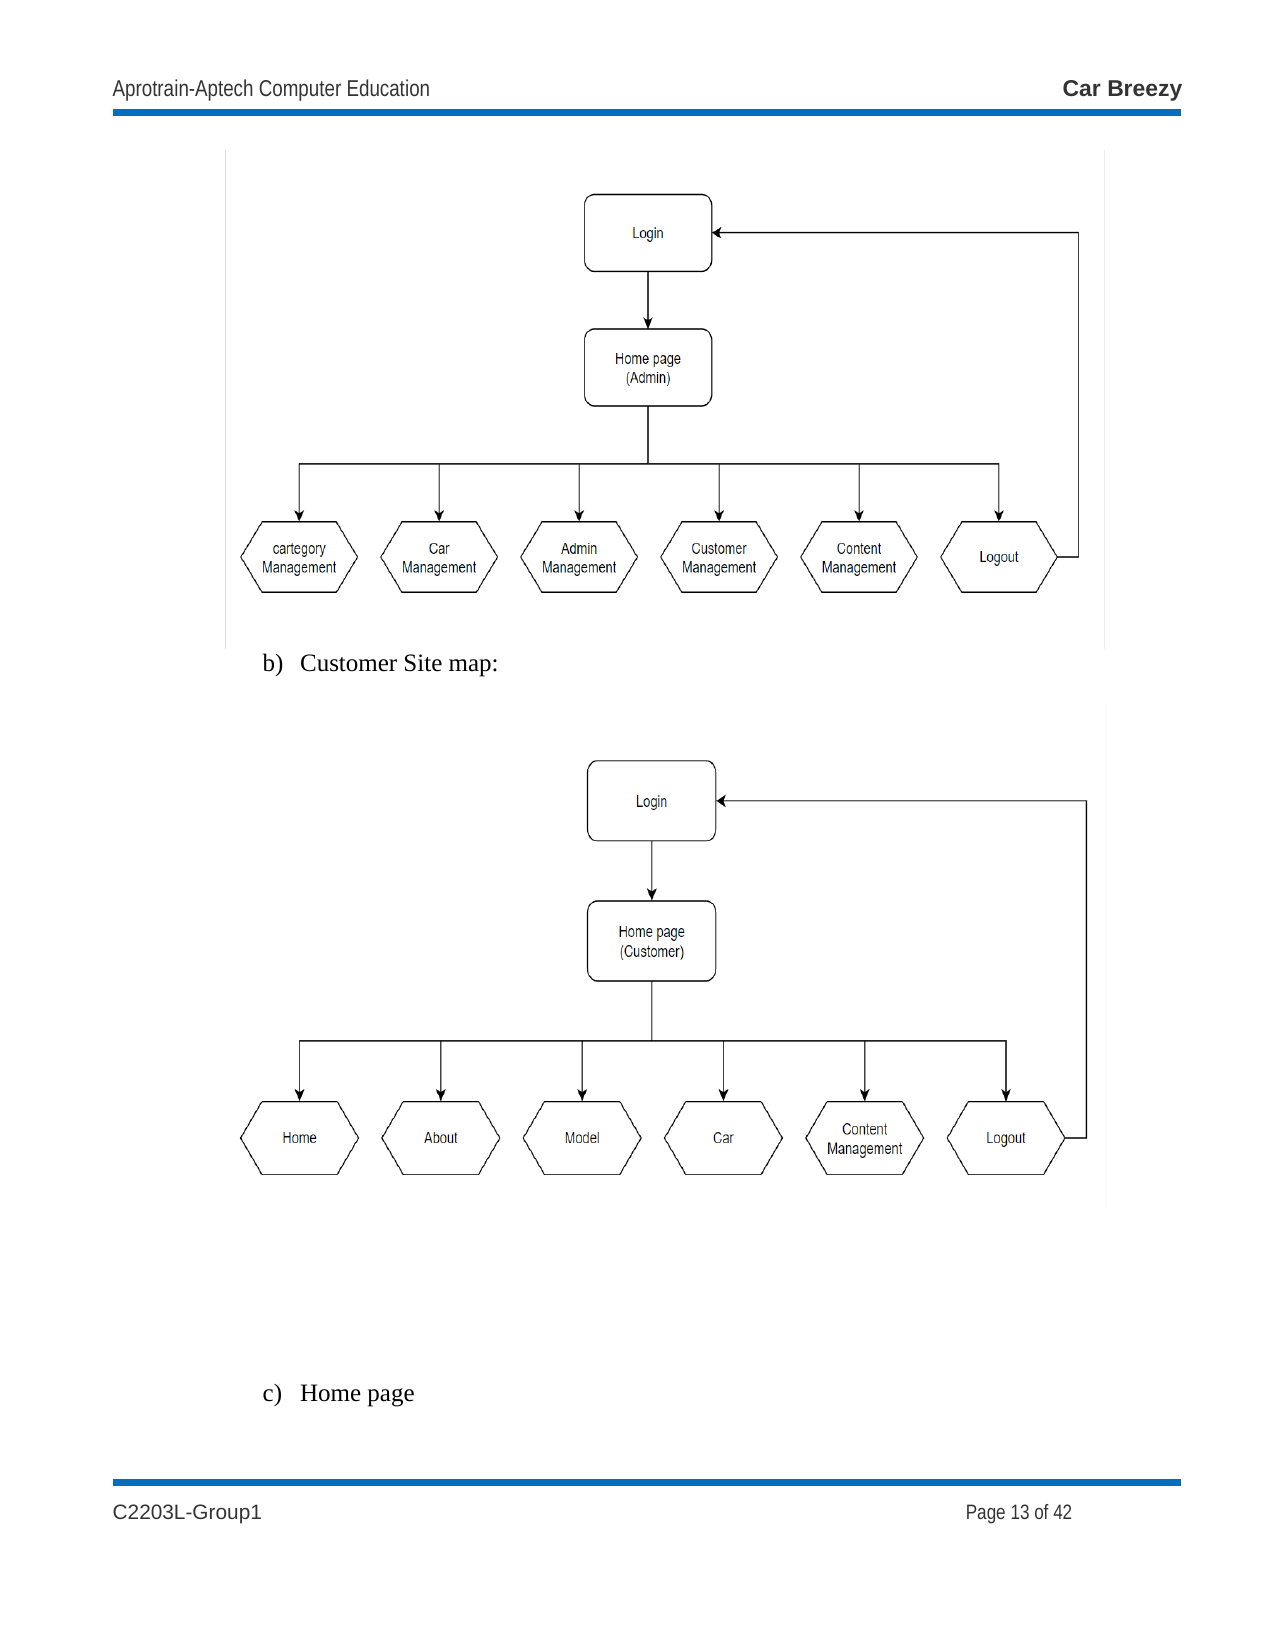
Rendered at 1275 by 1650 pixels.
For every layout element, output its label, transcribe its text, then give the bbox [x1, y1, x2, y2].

list Home page [262, 1378, 1106, 1407]
list Customer Site map: [262, 648, 1106, 677]
